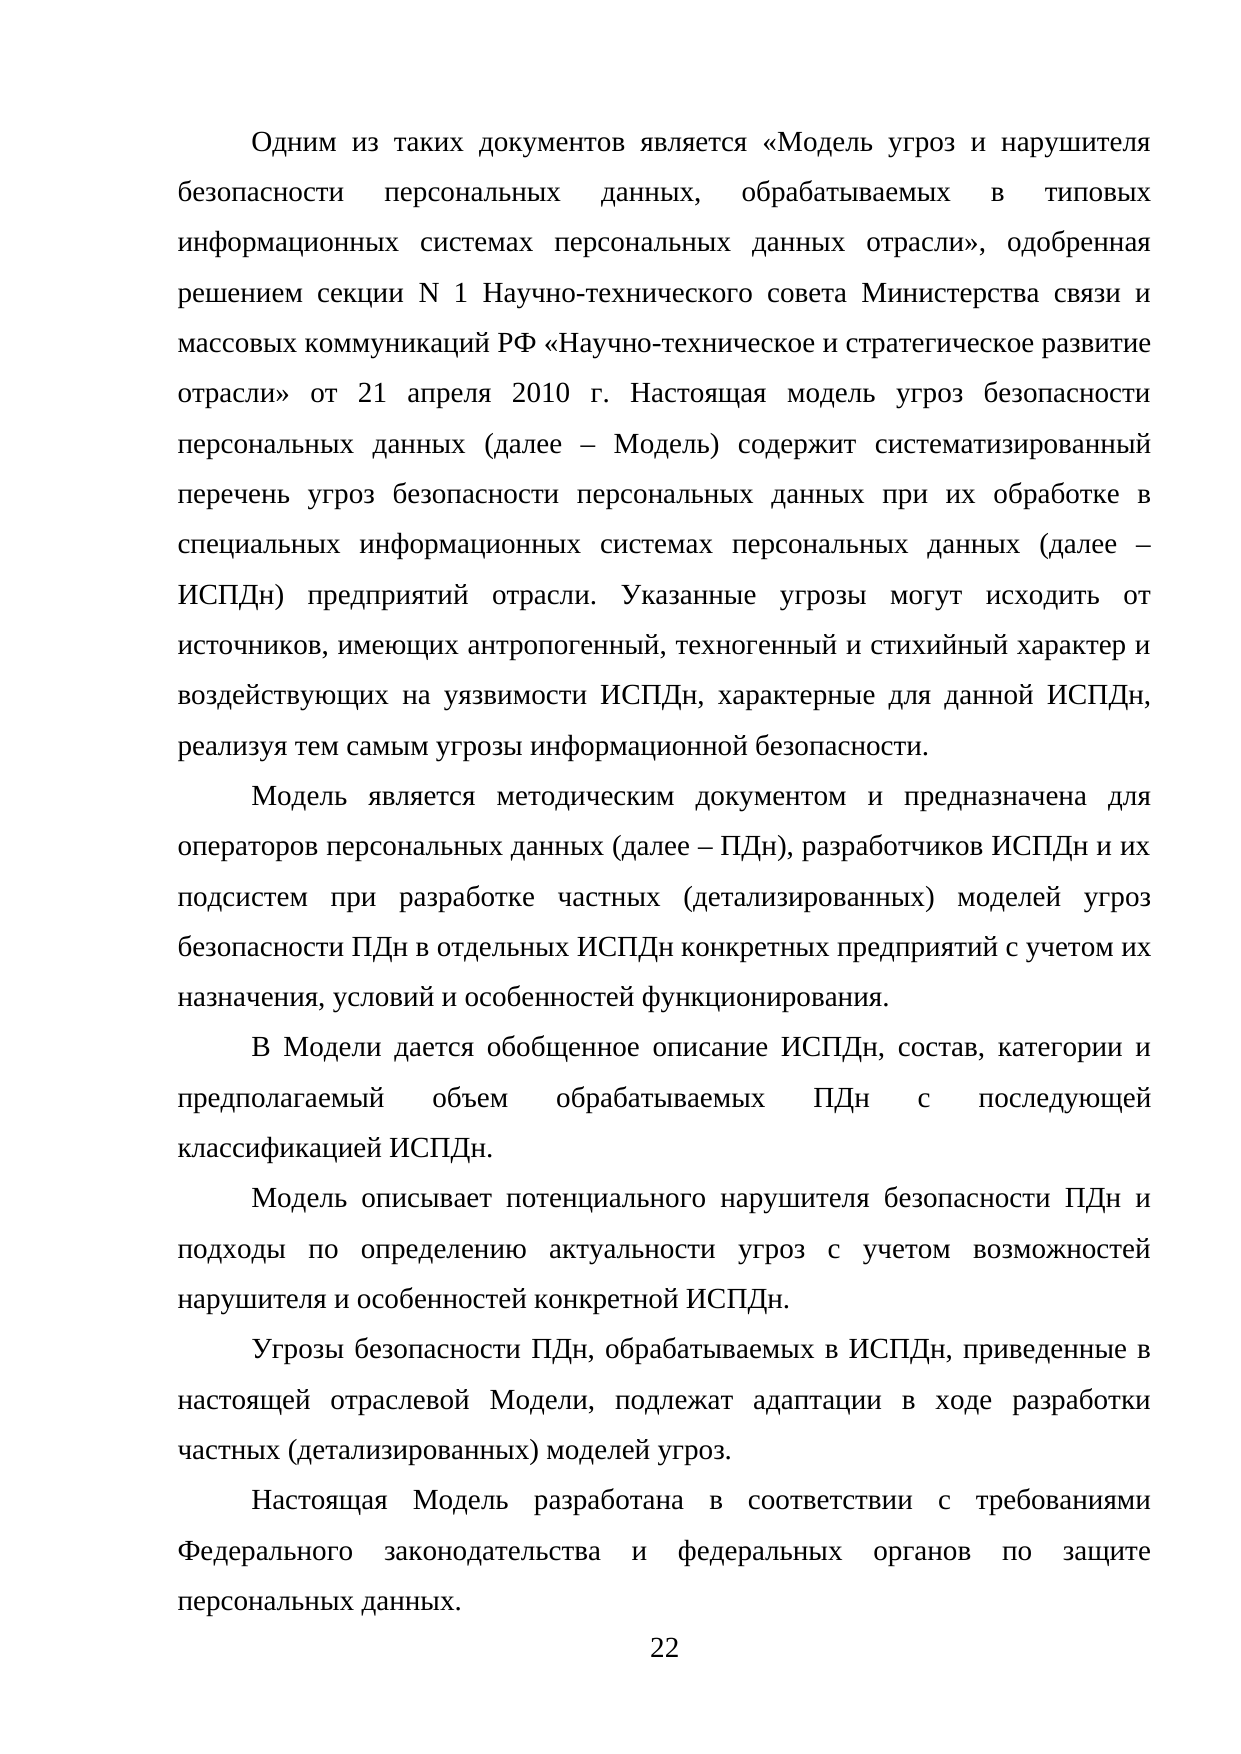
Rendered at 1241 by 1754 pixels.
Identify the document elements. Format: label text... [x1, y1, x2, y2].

text Одним из таких документов является «Модель угроз и нарушителя безопасности персональных данных, обрабатываемых в типовых информационных системах персональных данных отрасли», одобренная решением секции N 1 Научно-технического совета Министерства связи и массовых коммуникаций РФ «Научно-техническое и стратегическое развитие отрасли» от 21 апреля 2010 г. Настоящая модель угроз безопасности персональных данных (далее – Модель) содержит систематизированный перечень угроз безопасности персональных данных при их обработке в специальных информационных системах персональных данных (далее – ИСПДн) предприятий отрасли. Указанные угрозы могут исходить от источников, имеющих антропогенный, техногенный и стихийный характер и воздействующих на уязвимости ИСПДн, характерные для данной ИСПДн, реализуя тем самым угрозы информационной безопасности. [177, 124, 1152, 761]
text Модель описывает потенциального нарушителя безопасности ПДн и подходы по определению актуальности угроз с учетом возможностей нарушителя и особенностей конкретной ИСПДн. [177, 1181, 1152, 1315]
text Модель является методическим документом и предназначена для операторов персональных данных (далее – ПДн), разработчиков ИСПДн и их подсистем при разработке частных (детализированных) моделей угроз безопасности ПДн в отдельных ИСПДн конкретных предприятий с учетом их назначения, условий и особенностей функционирования. [177, 778, 1152, 1013]
text Угрозы безопасности ПДн, обрабатываемых в ИСПДн, приведенные в настоящей отраслевой Модели, подлежат адаптации в ходе разработки частных (детализированных) моделей угроз. [177, 1331, 1152, 1466]
text В Модели дается обобщенное описание ИСПДн, состав, категории и предполагаемый объем обрабатываемых ПДн с последующей классификацией ИСПДн. [177, 1029, 1152, 1164]
text Настоящая Модель разработана в соответствии с требованиями Федерального законодательства и федеральных органов по защите персональных данных. [177, 1482, 1152, 1617]
